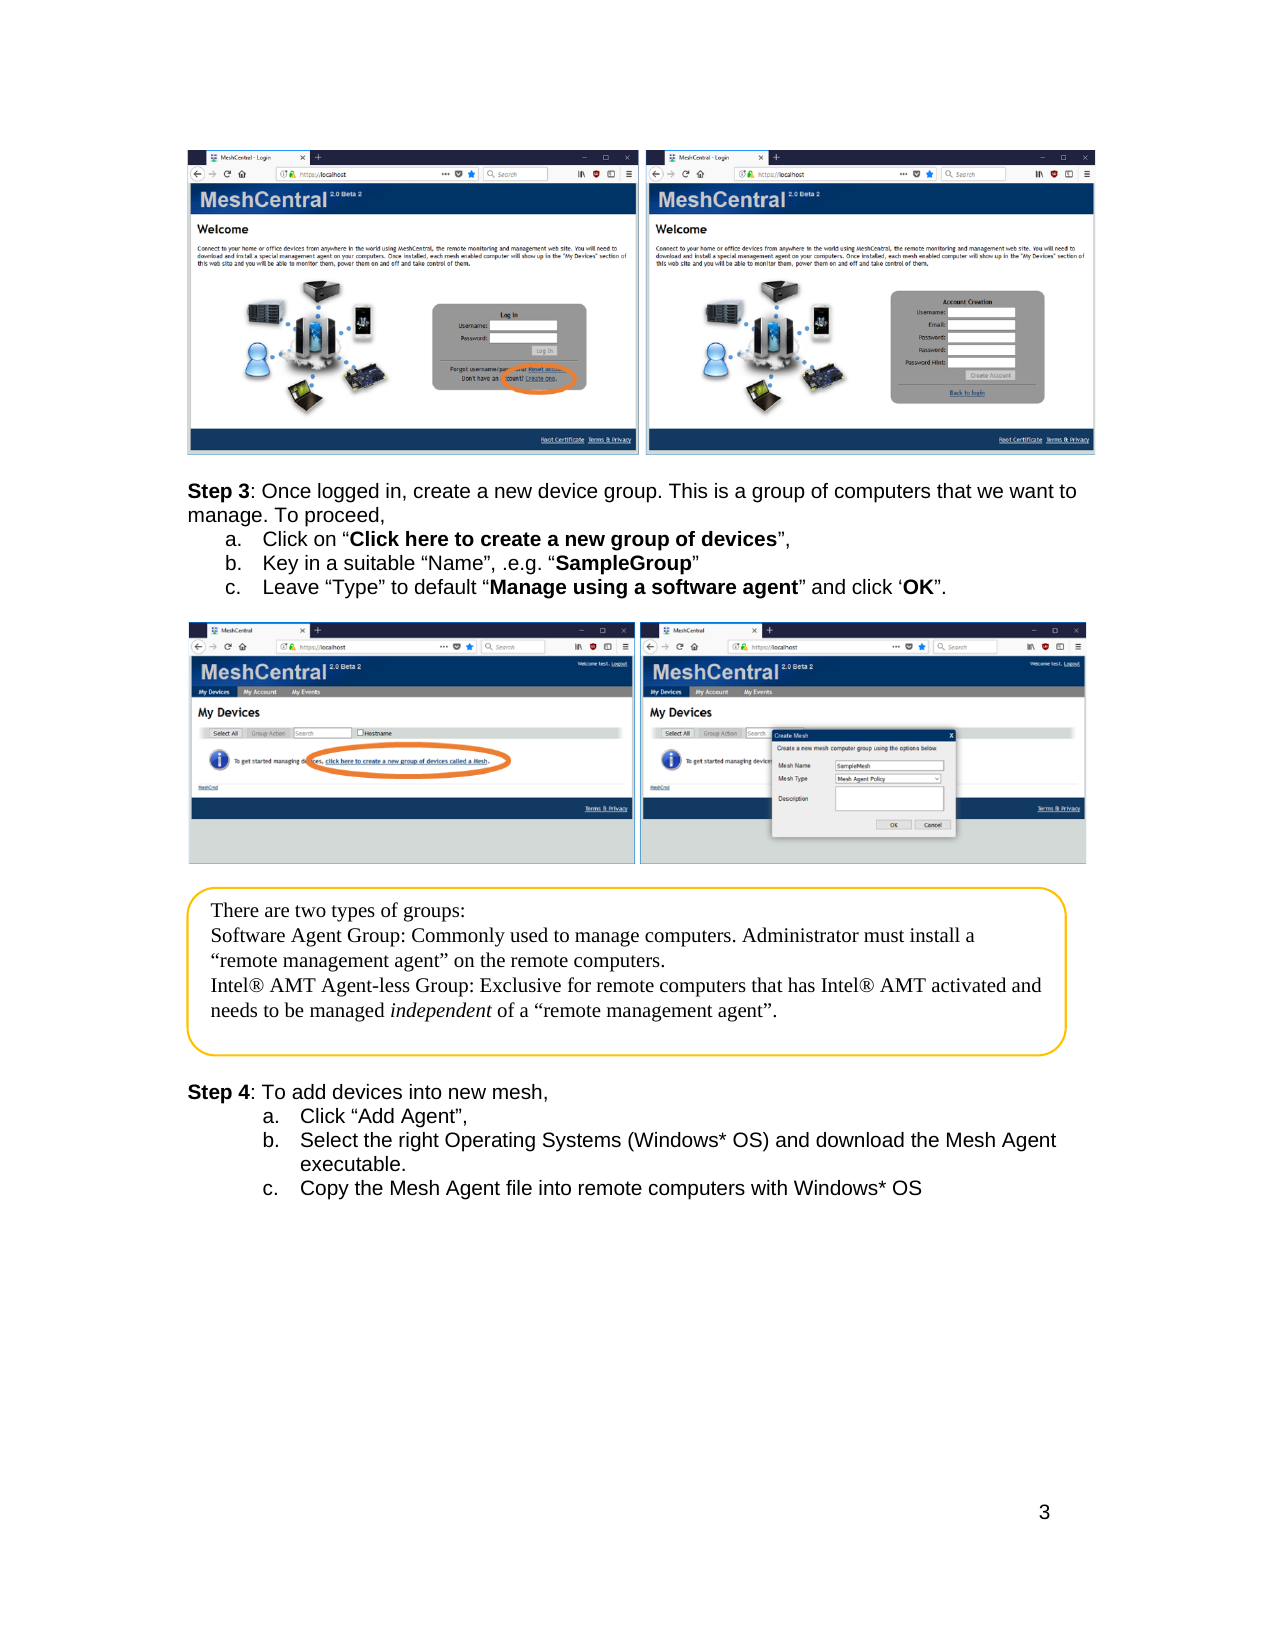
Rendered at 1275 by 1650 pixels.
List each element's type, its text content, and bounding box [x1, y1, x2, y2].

text Step 3: Once logged in, create a new device group. This is a group of computers that we want to manage. To proceed, [187, 479, 1087, 527]
list Click “Add Agent”, [262, 1103, 1087, 1127]
list Copy the Mesh Agent file into remote computers with Windows* OS [262, 1175, 1087, 1199]
list Key in a suitable “Name”, .e.g. “SampleGroup” [225, 551, 1087, 574]
list Select the right Operating Systems (Windows* OS) and download the Mesh Agent executable. [262, 1127, 1087, 1175]
list Leave “Type” to default “Manage using a software agent” and click ‘OK”. [225, 574, 1087, 598]
list Click on “Click here to create a new group of devices”, [225, 527, 1087, 551]
text Step 4: To add devices into new mesh, [187, 1079, 1087, 1103]
